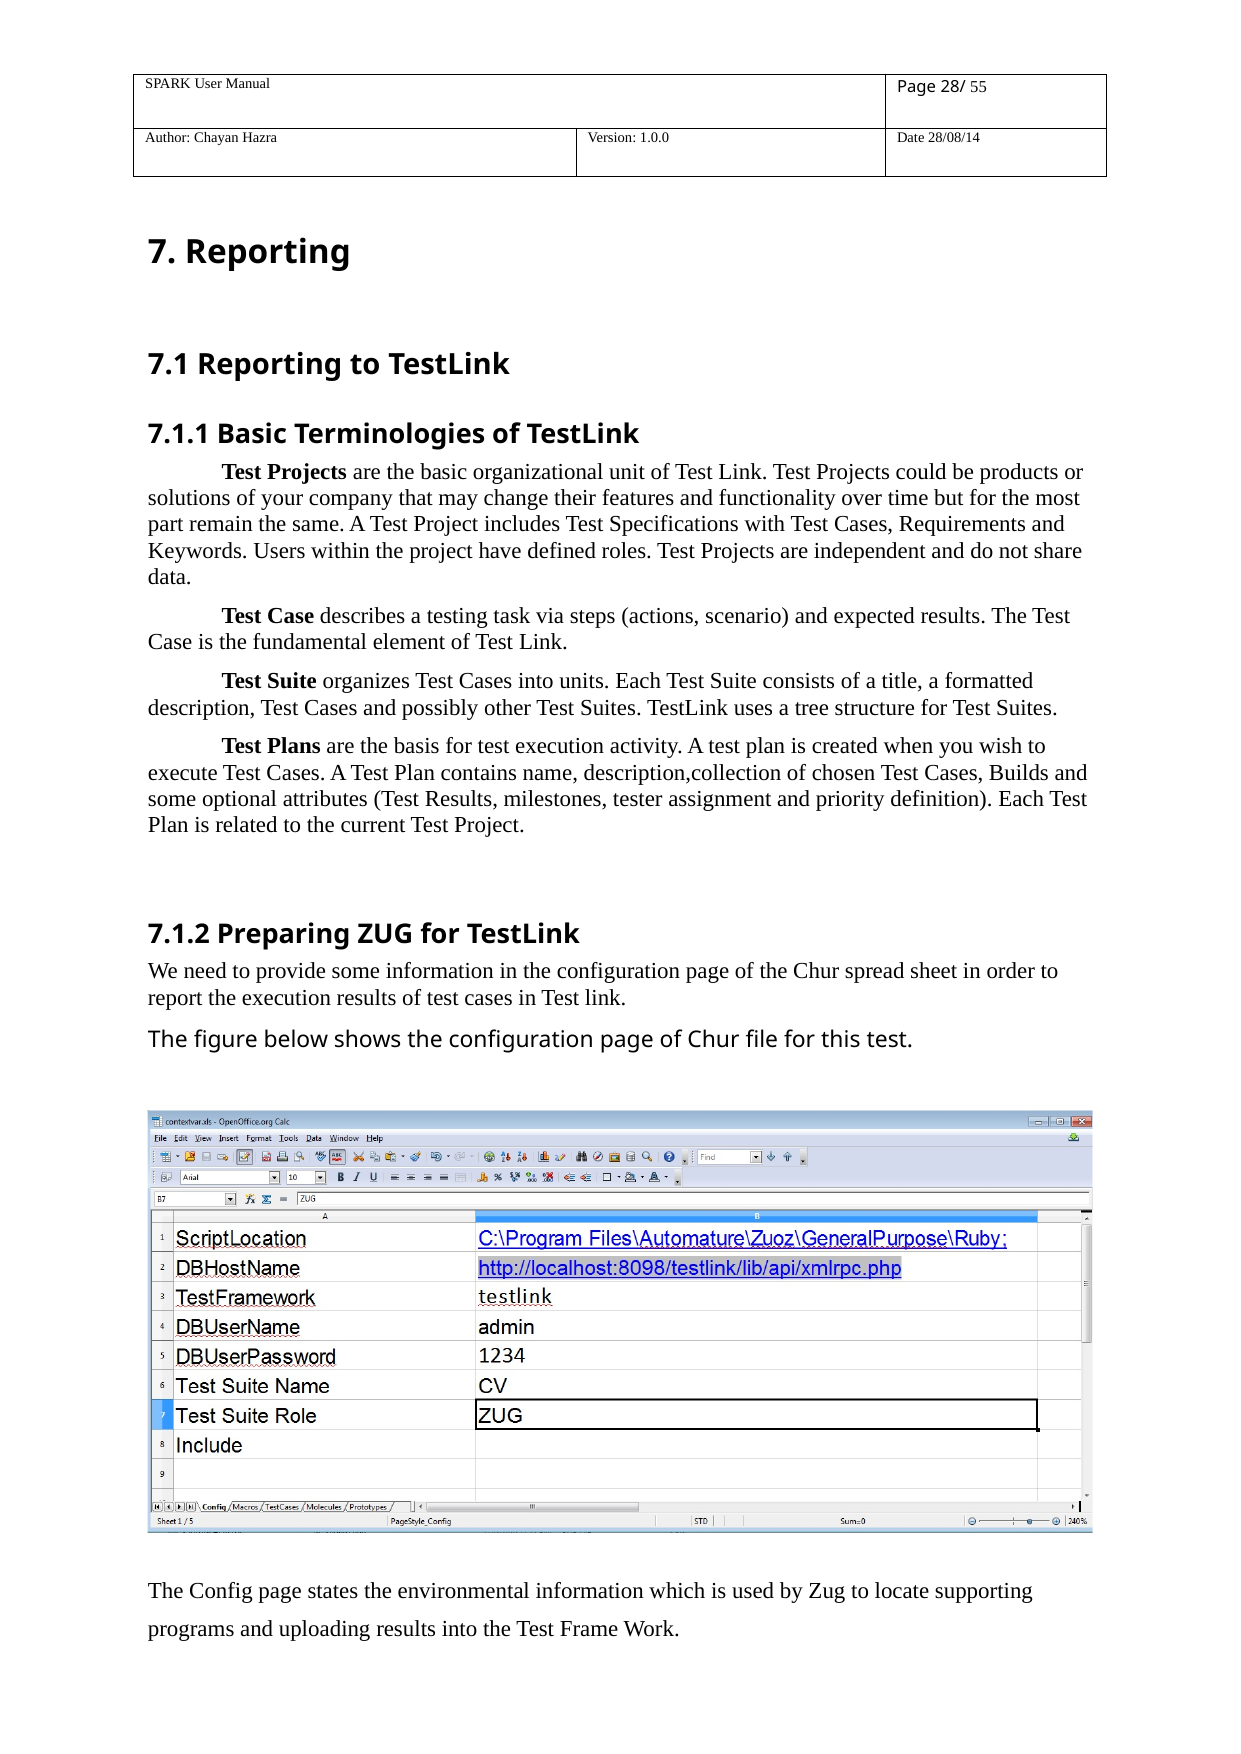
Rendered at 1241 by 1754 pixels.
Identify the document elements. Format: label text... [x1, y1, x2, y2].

subtitle 7.1.1 Basic Terminologies of TestLink [148, 414, 1092, 451]
text The Config page states the environmental information which is used by Zug to locate supporting [148, 1577, 1092, 1603]
text Test Case describes a testing task via steps (actions, scenario) and expected results. The Test Case is the fundamental element of Test Link. [148, 602, 1092, 655]
text Test Plans are the basis for test execution activity. A test plan is created when you wish to execute Test Cases. A Test Plan contains name, description,collection of chosen Test Cases, Builds and some optional attributes (Test Results, milestones, tester assignment and priority definition). Each Test Plan is related to the current Test Project. [148, 732, 1092, 838]
subtitle 7.1 Reporting to TestLink [148, 344, 1092, 383]
text We need to provide some information in the configuration page of the Chur spread sheet in order to report the execution results of test cases in Test link. [148, 957, 1092, 1010]
subtitle . Reporting [148, 228, 1092, 273]
picture [147, 1110, 1093, 1533]
subtitle 7.1.2 Preparing ZUG for TestLink [148, 914, 1092, 951]
text Test Projects are the basic organizational unit of Test Link. Test Projects could be products or solutions of your company that may change their features and functionality over time but for the most part remain the same. A Test Project includes Test Specifications with Test Cases, Requirements and Keywords. Users within the project have defined roles. Test Projects are independent and do not share data. [148, 458, 1092, 589]
text programs and uploading results into the Test Frame Work. [148, 1616, 1092, 1642]
text Test Suite organizes Test Cases into units. Each Test Suite consists of a title, a formatted description, Test Cases and possibly other Test Suites. TestLink uses a tree structure for Test Suites. [148, 667, 1092, 720]
text The figure below shows the configuration page of Chur file for this test. [148, 1022, 1092, 1054]
